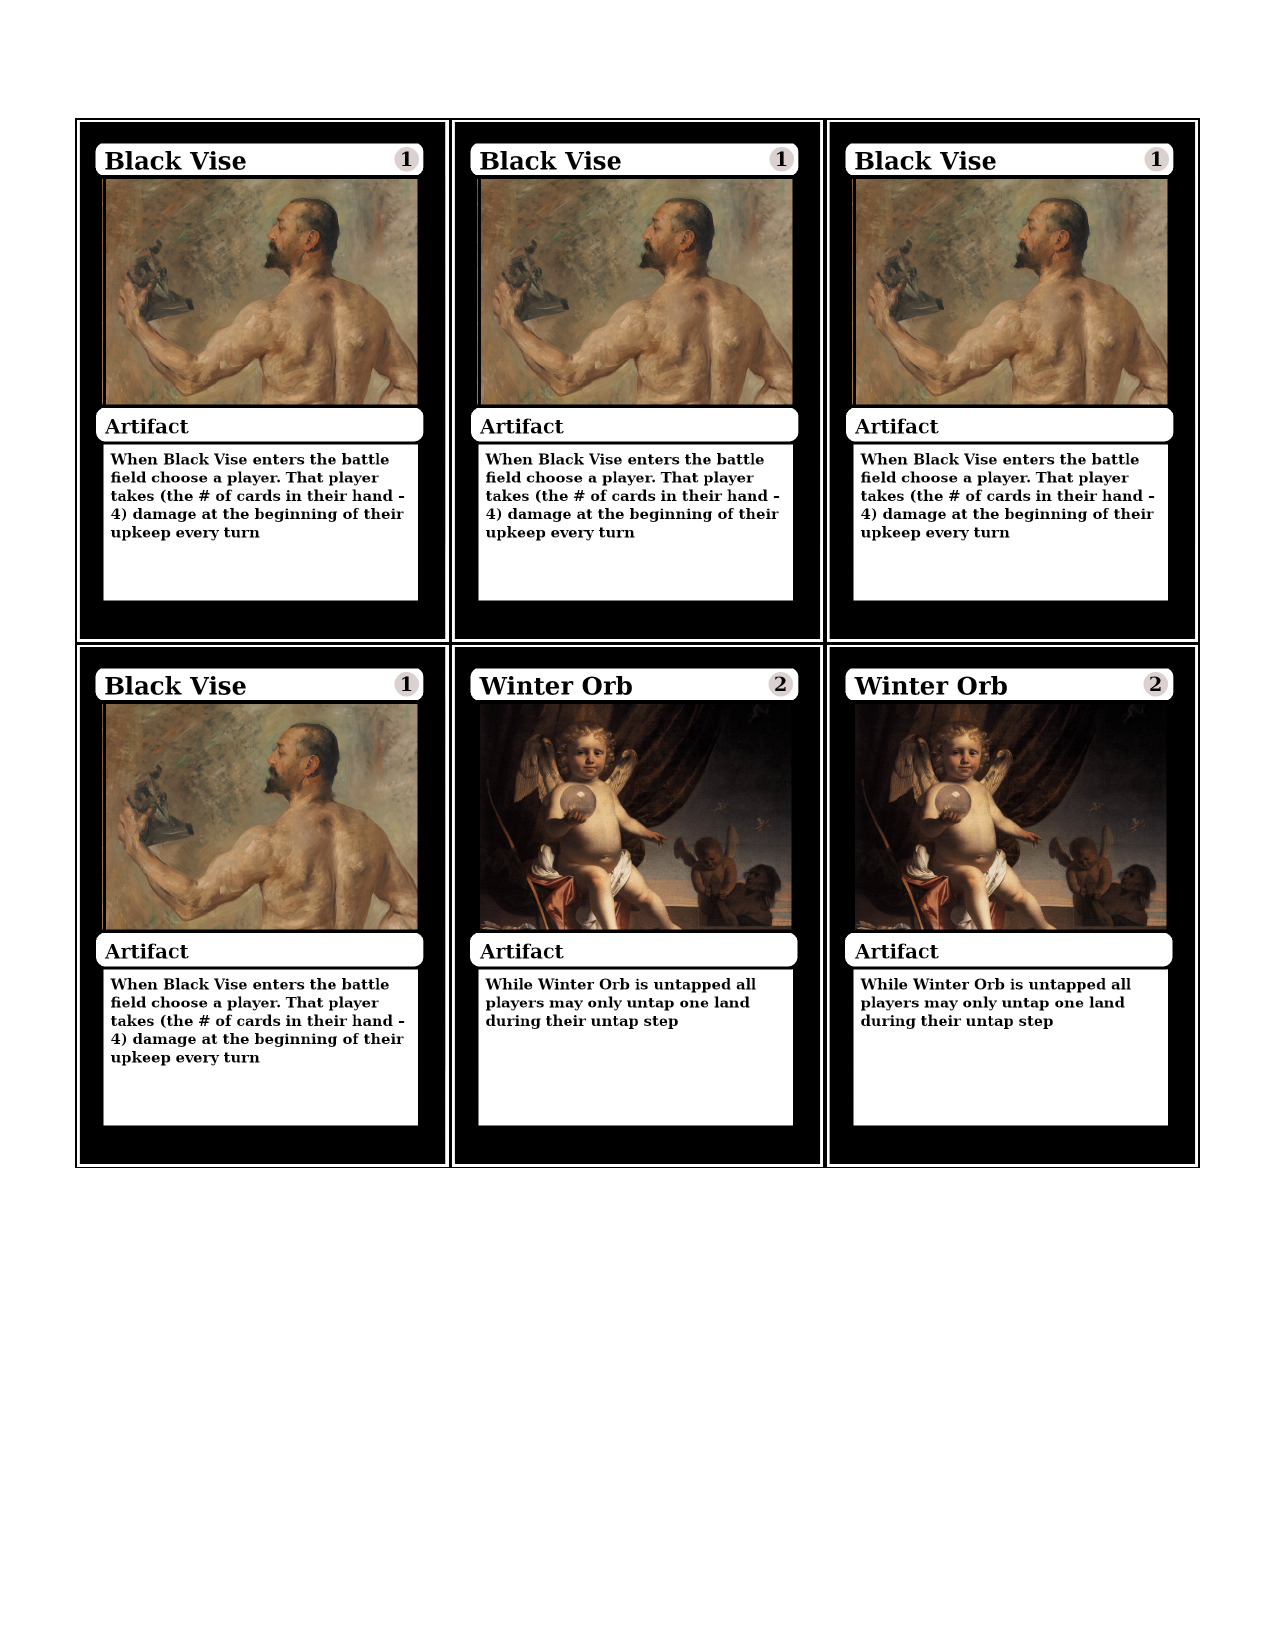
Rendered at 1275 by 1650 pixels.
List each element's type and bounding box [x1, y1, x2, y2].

picture [454, 122, 821, 639]
picture [79, 122, 446, 639]
picture [79, 647, 446, 1164]
picture [454, 647, 821, 1164]
picture [829, 647, 1196, 1164]
picture [829, 122, 1196, 639]
